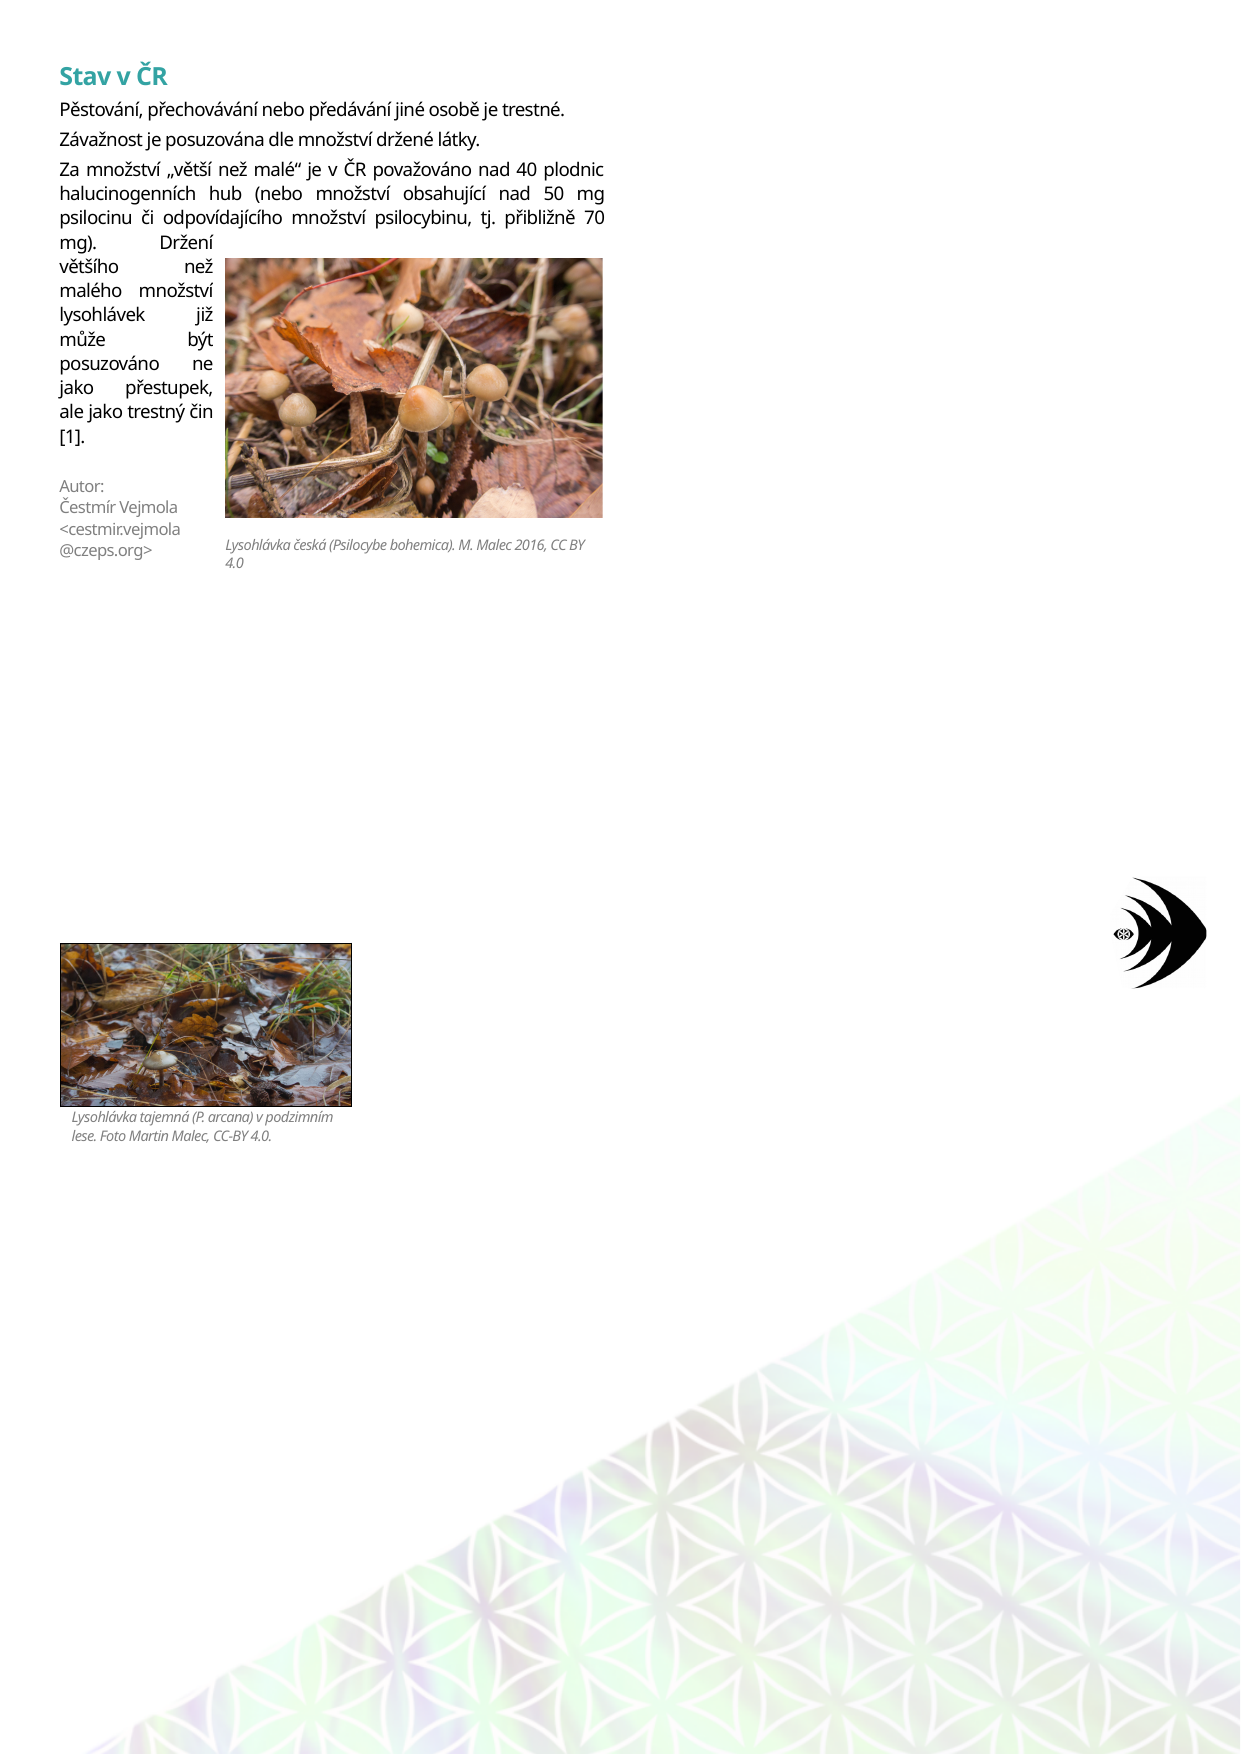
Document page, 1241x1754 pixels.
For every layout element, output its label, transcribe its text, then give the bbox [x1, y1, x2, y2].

text Lysohlávka tajemná (P. arcana) v podzimním lese. Foto Martin Malec, CC-BY 4.0. [71, 1107, 340, 1145]
text Lysohlávka česká (Psilocybe bohemica). M. Malec 2016, CC BY 4.0 [225, 437, 591, 475]
text Za množství „větší než malé“ je v ČR považováno nad 40 plodnic halucinogenních hub (nebo množství obsahující nad 50 mg psilocinu či odpovídajícího množství psilocybinu, tj. přibližně 70 mg). Držení většího než malého množství lysohlávek již může být posuzováno ne jako přestupek, ale jako trestný čin [1]. [59, 59, 605, 475]
picture [0, 1028, 1241, 1754]
picture [1110, 876, 1207, 989]
text Autor: Čestmír Vejmola <cestmir.vejmola @czeps.org> [59, 377, 213, 463]
picture [61, 944, 351, 1106]
picture [225, 159, 603, 420]
